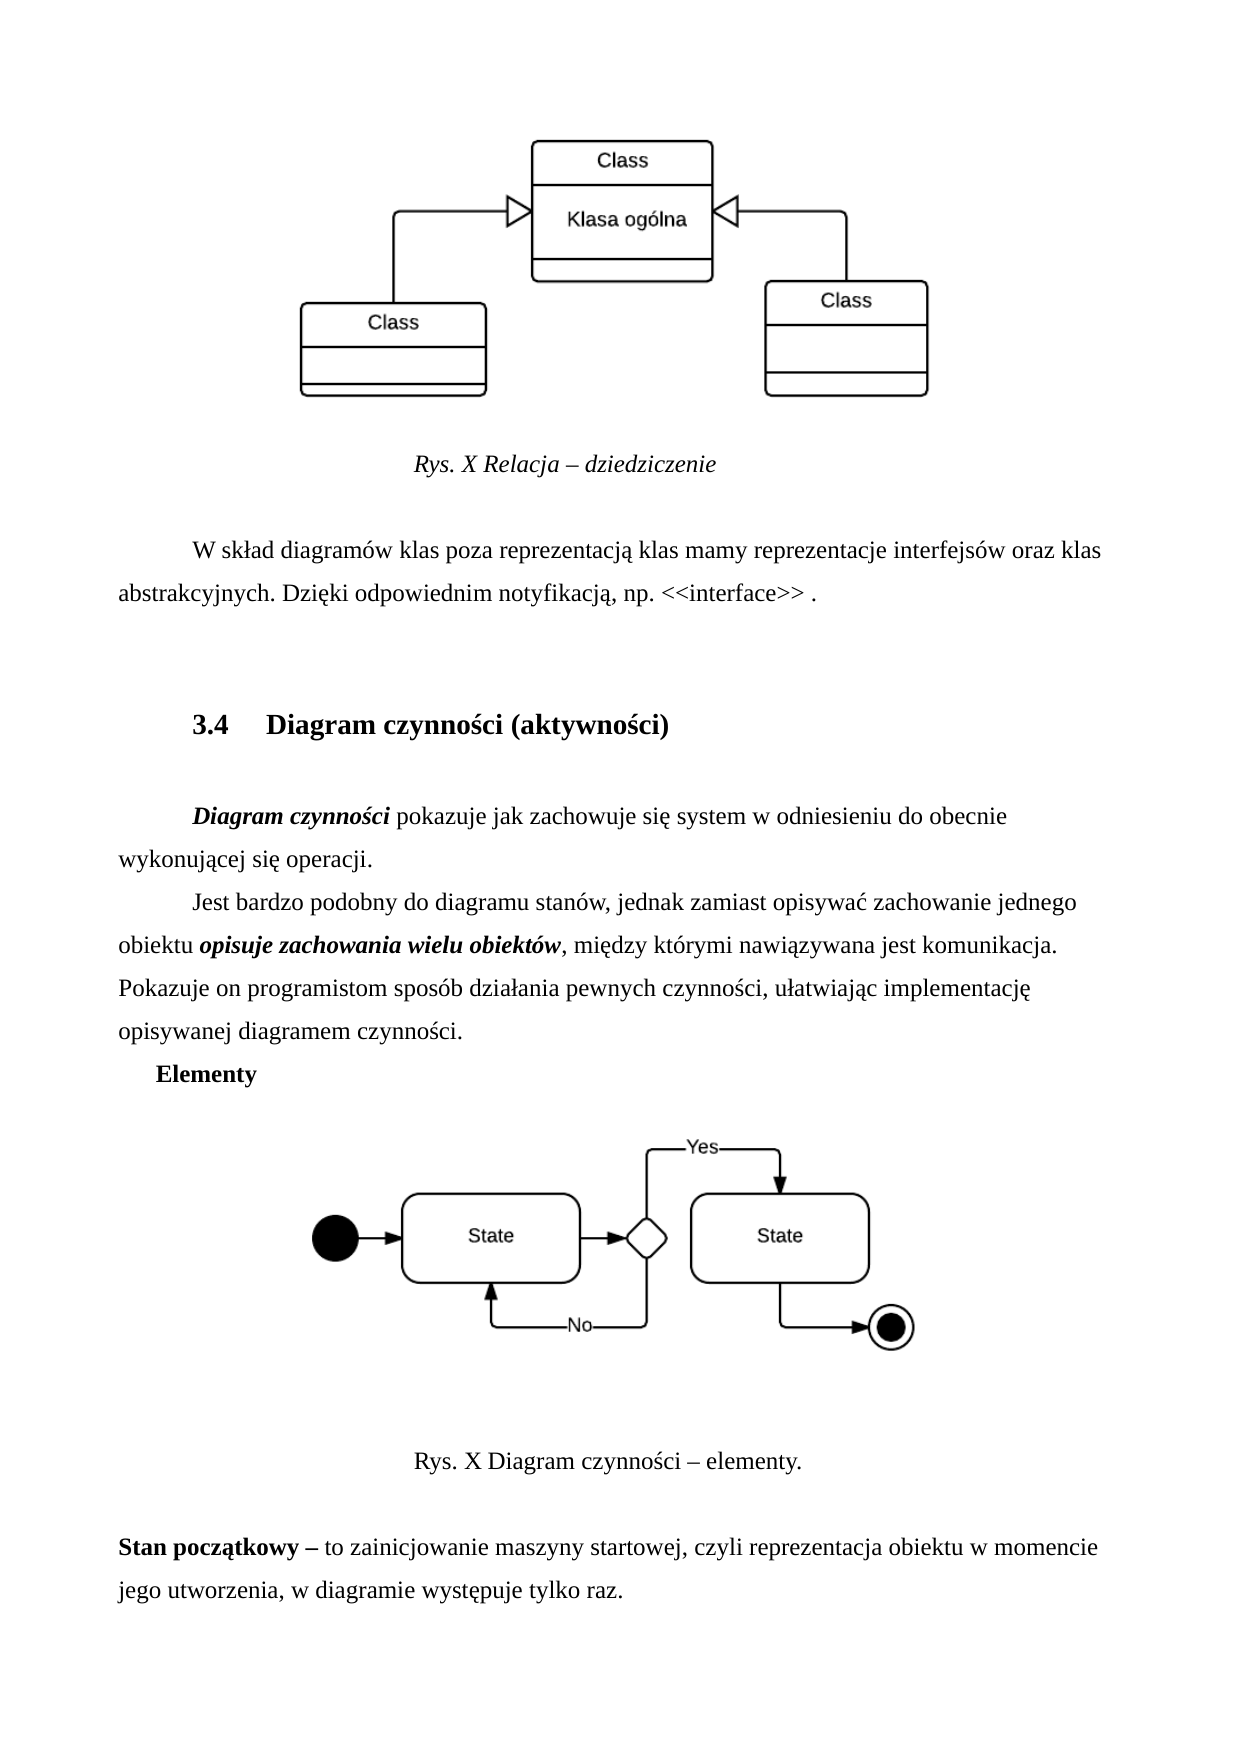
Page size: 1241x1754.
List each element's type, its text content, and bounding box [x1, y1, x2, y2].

text 3.4 Diagram czynności (aktywności) [118, 707, 1122, 741]
text Rys. X Relacja – dziedziczenie [118, 118, 1122, 477]
text Rys. X Diagram czynności – elementy. [118, 1103, 1122, 1475]
picture [278, 118, 962, 435]
text Elementy [118, 1059, 1122, 1088]
text Stan początkowy – to zainicjowanie maszyny startowej, czyli reprezentacja obiektu w momencie jego utworzenia, w diagramie występuje tylko raz. [118, 1532, 1122, 1604]
text Diagram czynności pokazuje jak zachowuje się system w odniesieniu do obecnie wykonującej się operacji. Jest bardzo podobny do diagramu stanów, jednak zamiast opisywać zachowanie jednego obiektu opisuje zachowania wielu obiektów, między którymi nawiązywana jest komunikacja. Pokazuje on programistom sposób działania pewnych czynności, ułatwiając implementację opisywanej diagramem czynności. [118, 801, 1122, 1045]
text W skład diagramów klas poza reprezentacją klas mamy reprezentacje interfejsów oraz klas abstrakcyjnych. Dzięki odpowiednim notyfikacją, np. <<interface>> . [118, 535, 1122, 607]
picture [291, 1127, 949, 1432]
